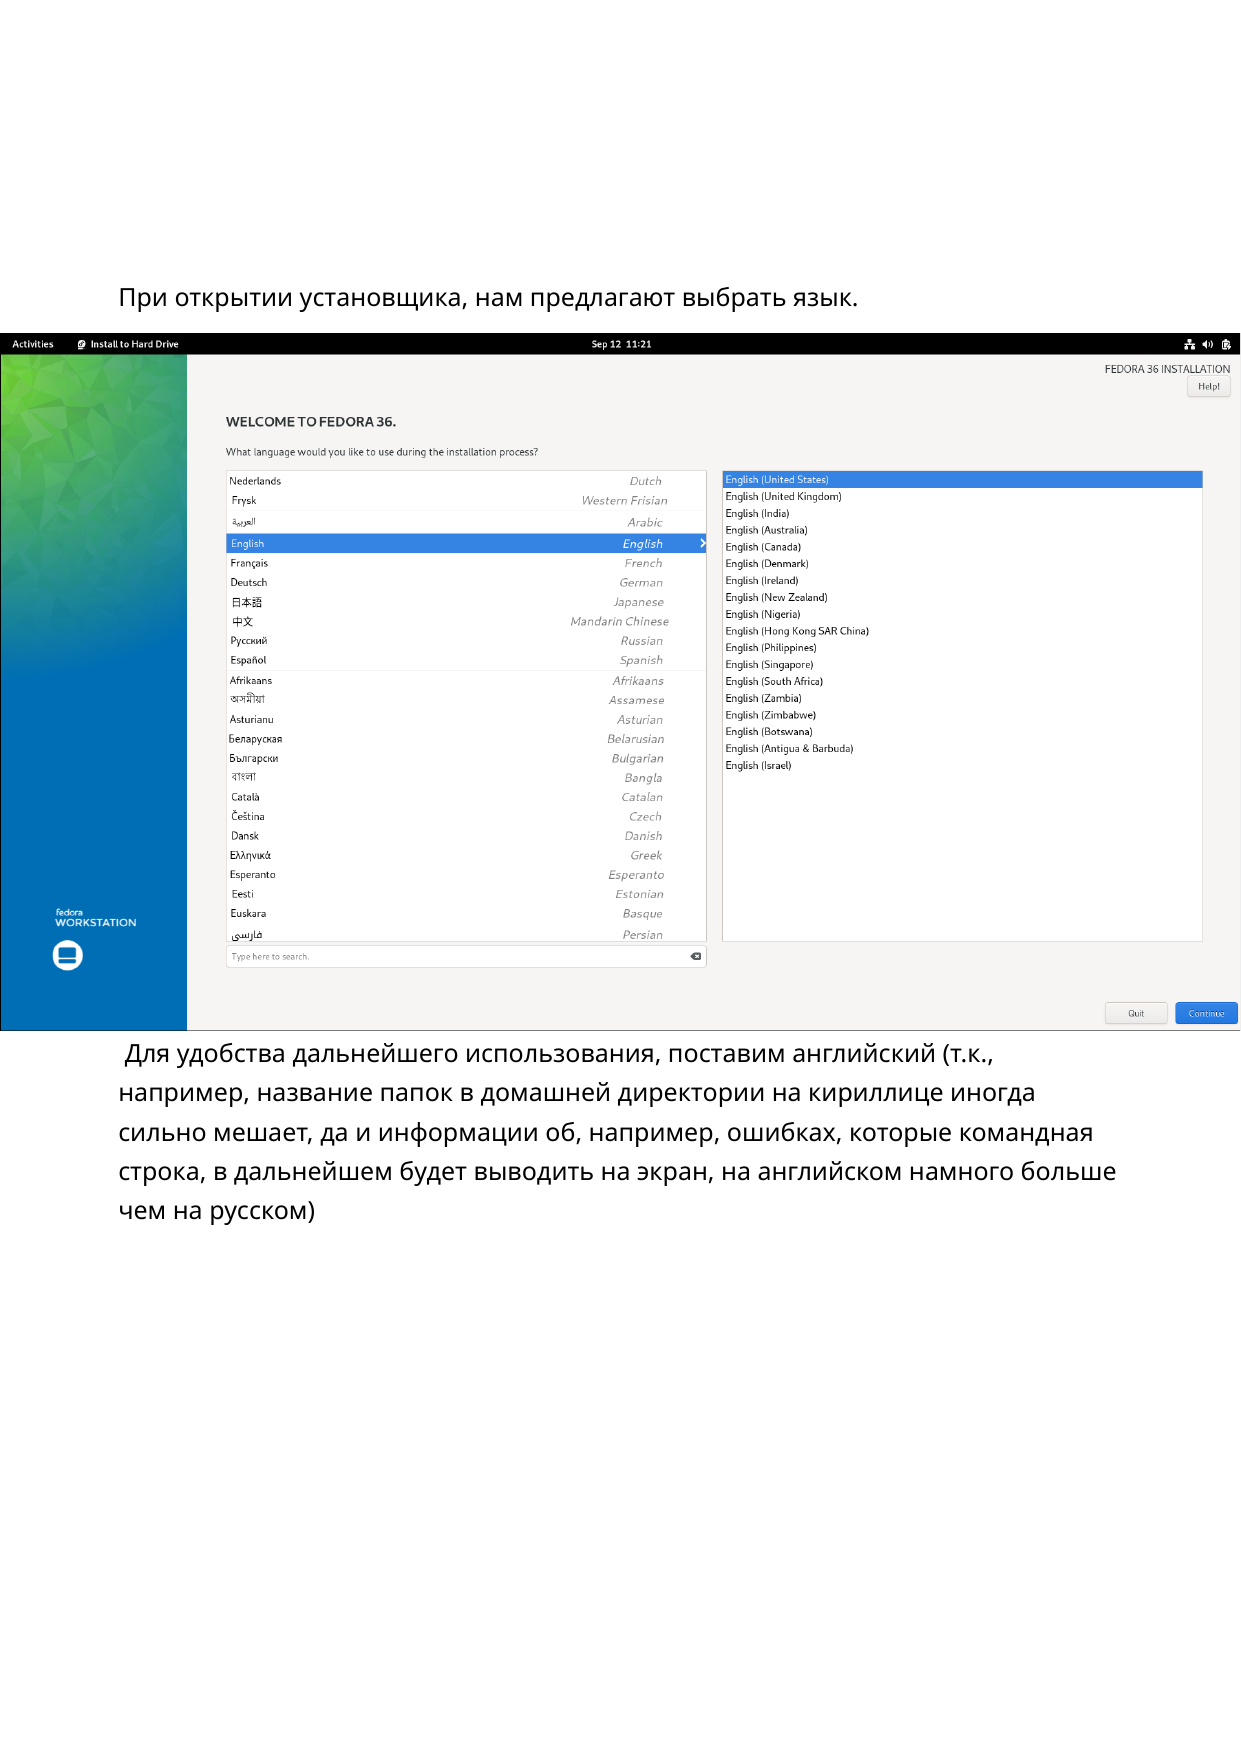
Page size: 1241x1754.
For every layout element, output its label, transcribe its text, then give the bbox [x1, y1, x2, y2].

text При открытии установщика, нам предлагают выбрать язык. [118, 279, 1122, 313]
text Для удобства дальнейшего использования, поставим английский (т.к., например, название папок в домашней директории на кириллице иногда сильно мешает, да и информации об, например, ошибках, которые командная строка, в дальнейшем будет выводить на экран, на английском намного больше чем на русском) [118, 1031, 1122, 1227]
picture [0, 333, 1241, 1031]
